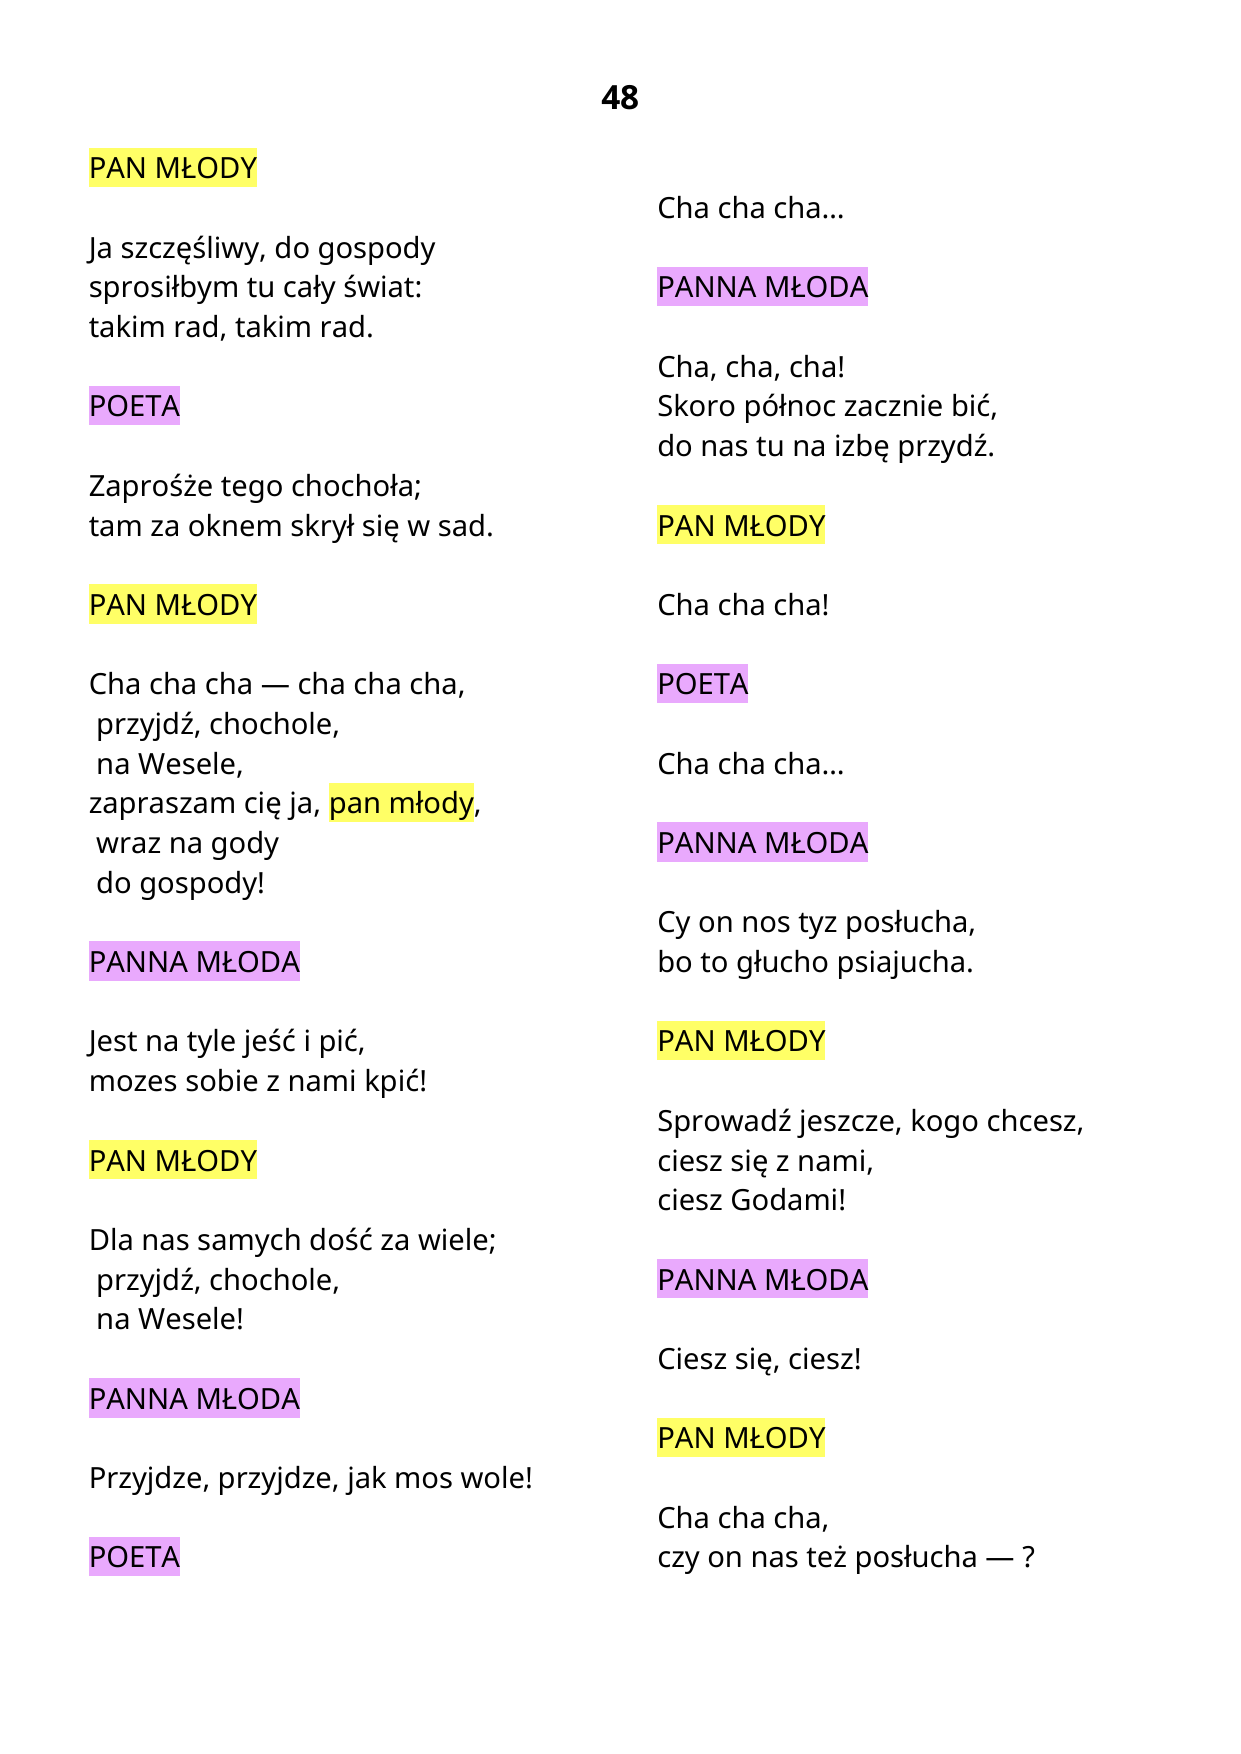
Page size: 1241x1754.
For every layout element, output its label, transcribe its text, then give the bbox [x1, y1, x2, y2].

text POETA [88, 1537, 583, 1576]
text sprosiłbym tu cały świat: [88, 267, 583, 306]
text Jest na tyle jeść i pić, [88, 1021, 583, 1060]
text Zaprośże tego chochoła; [88, 465, 583, 505]
text Cha cha cha… [657, 743, 1152, 783]
text PAN MŁODY [88, 148, 583, 187]
text Przyjdze, przyjdze, jak mos wole! [88, 1457, 583, 1497]
text PANNA MŁODA [657, 822, 1152, 862]
text PAN MŁODY [657, 505, 1152, 544]
text wraz na gody [88, 822, 583, 862]
text do nas tu na izbę przydź. [657, 425, 1152, 465]
text zapraszam cię ja, pan młody, [88, 783, 583, 822]
text przyjdź, chochole, [88, 1259, 583, 1298]
text POETA [88, 386, 583, 425]
text czy on nas też posłucha — ? [657, 1537, 1152, 1576]
text PANNA MŁODA [657, 1259, 1152, 1298]
text bo to głucho psiajucha. [657, 941, 1152, 981]
text PAN MŁODY [657, 1021, 1152, 1060]
text PANNA MŁODA [657, 267, 1152, 306]
text tam za oknem skrył się w sad. [88, 505, 583, 544]
text PAN MŁODY [657, 1418, 1152, 1457]
text PAN MŁODY [88, 1140, 583, 1179]
text Ja szczęśliwy, do gospody [88, 227, 583, 267]
text mozes sobie z nami kpić! [88, 1060, 583, 1100]
text PANNA MŁODA [88, 941, 583, 981]
text Ciesz się, ciesz! [657, 1338, 1152, 1378]
text PAN MŁODY [88, 584, 583, 624]
text przyjdź, chochole, [88, 703, 583, 743]
text ciesz Godami! [657, 1179, 1152, 1219]
text Cha cha cha… [657, 187, 1152, 227]
text Cha cha cha — cha cha cha, [88, 663, 583, 703]
text Cy on nos tyz posłucha, [657, 902, 1152, 941]
text Cha cha cha! [657, 584, 1152, 624]
text PANNA MŁODA [88, 1378, 583, 1418]
text POETA [657, 663, 1152, 703]
text Cha, cha, cha! [657, 346, 1152, 386]
text ciesz się z nami, [657, 1140, 1152, 1179]
text Sprowadź jeszcze, kogo chcesz, [657, 1100, 1152, 1140]
text Skoro północ zacznie bić, [657, 386, 1152, 425]
text takim rad, takim rad. [88, 306, 583, 346]
text Dla nas samych dość za wiele; [88, 1219, 583, 1259]
text Cha cha cha, [657, 1497, 1152, 1537]
text na Wesele! [88, 1298, 583, 1338]
text do gospody! [88, 862, 583, 902]
text na Wesele, [88, 743, 583, 783]
